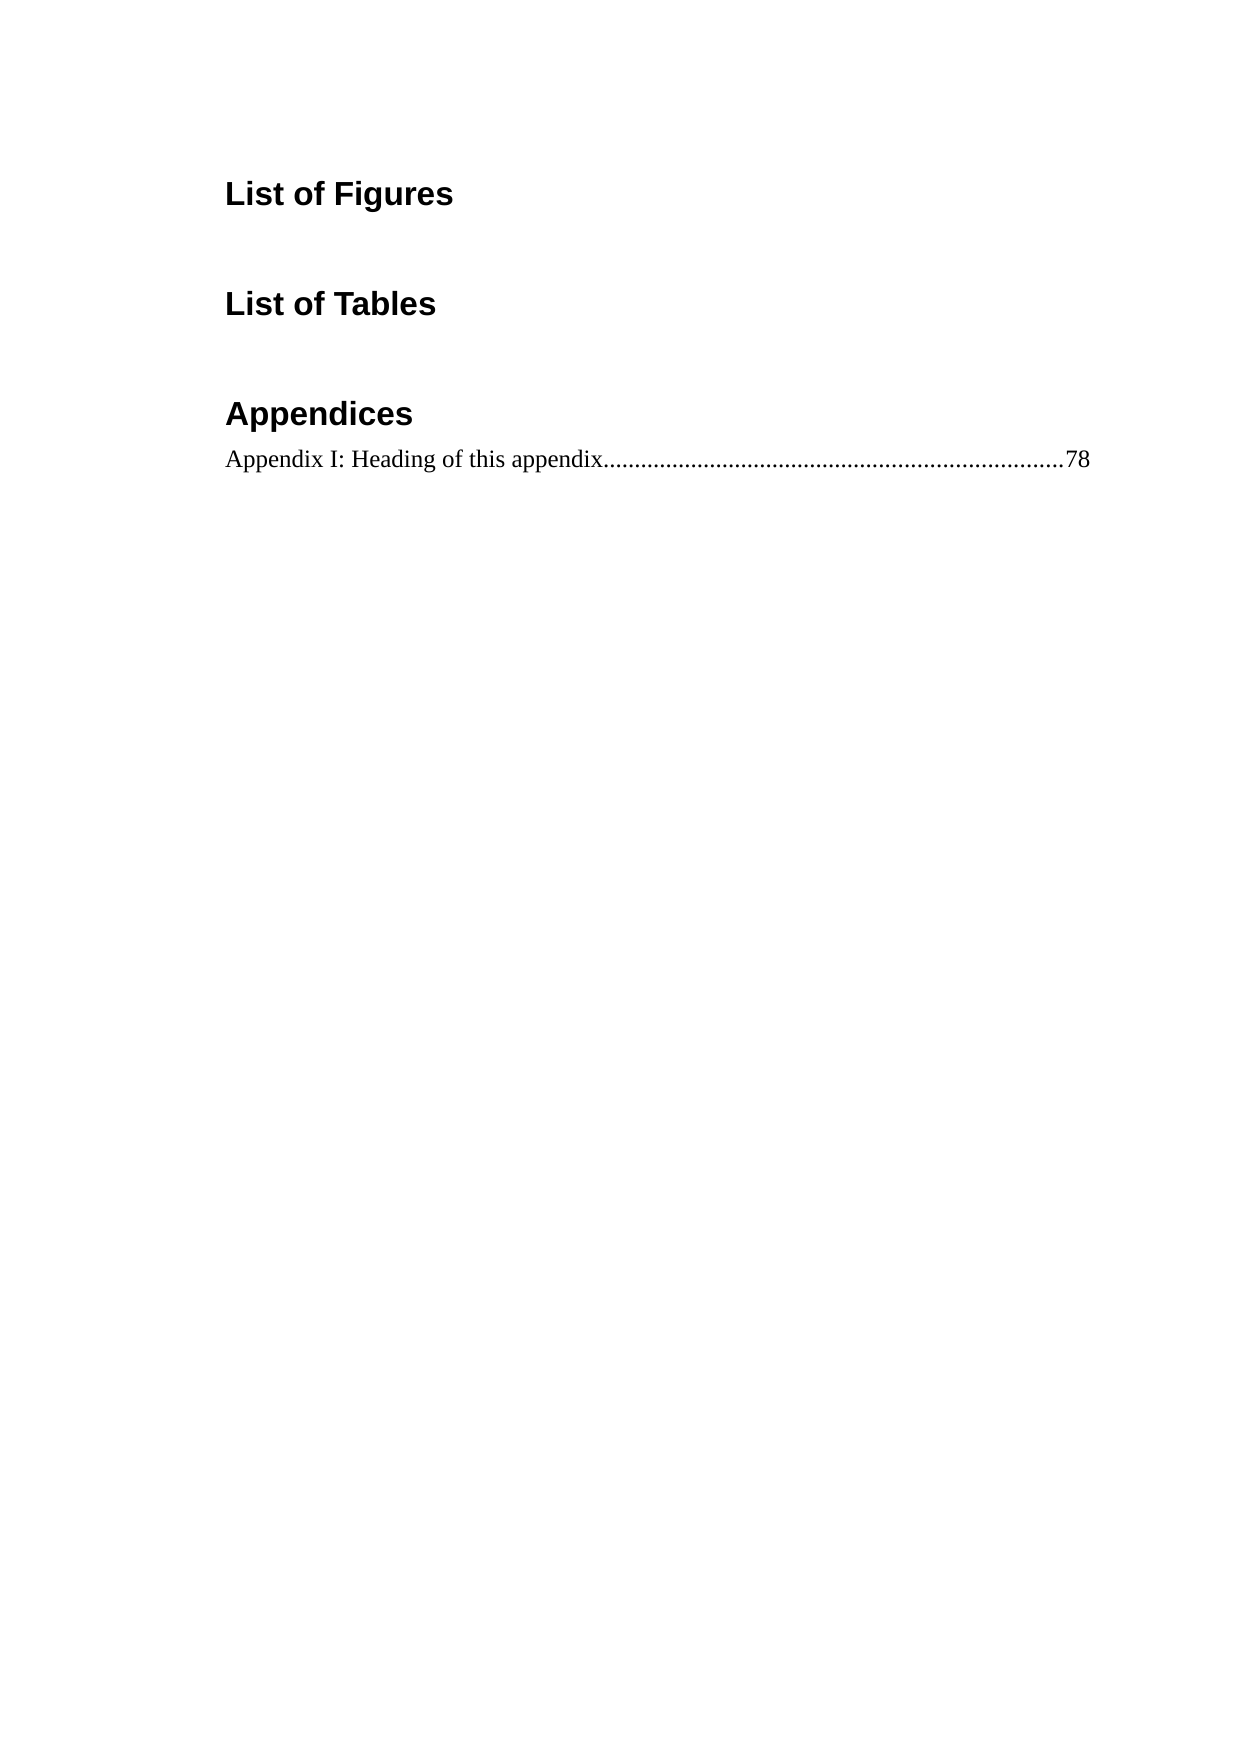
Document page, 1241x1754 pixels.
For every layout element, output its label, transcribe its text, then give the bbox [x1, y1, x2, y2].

subtitle Appendices [225, 396, 1090, 433]
text Appendix I: Heading of this appendix 78 [225, 445, 1090, 473]
subtitle List of Figures [225, 175, 1090, 212]
subtitle List of Tables [225, 285, 1090, 322]
